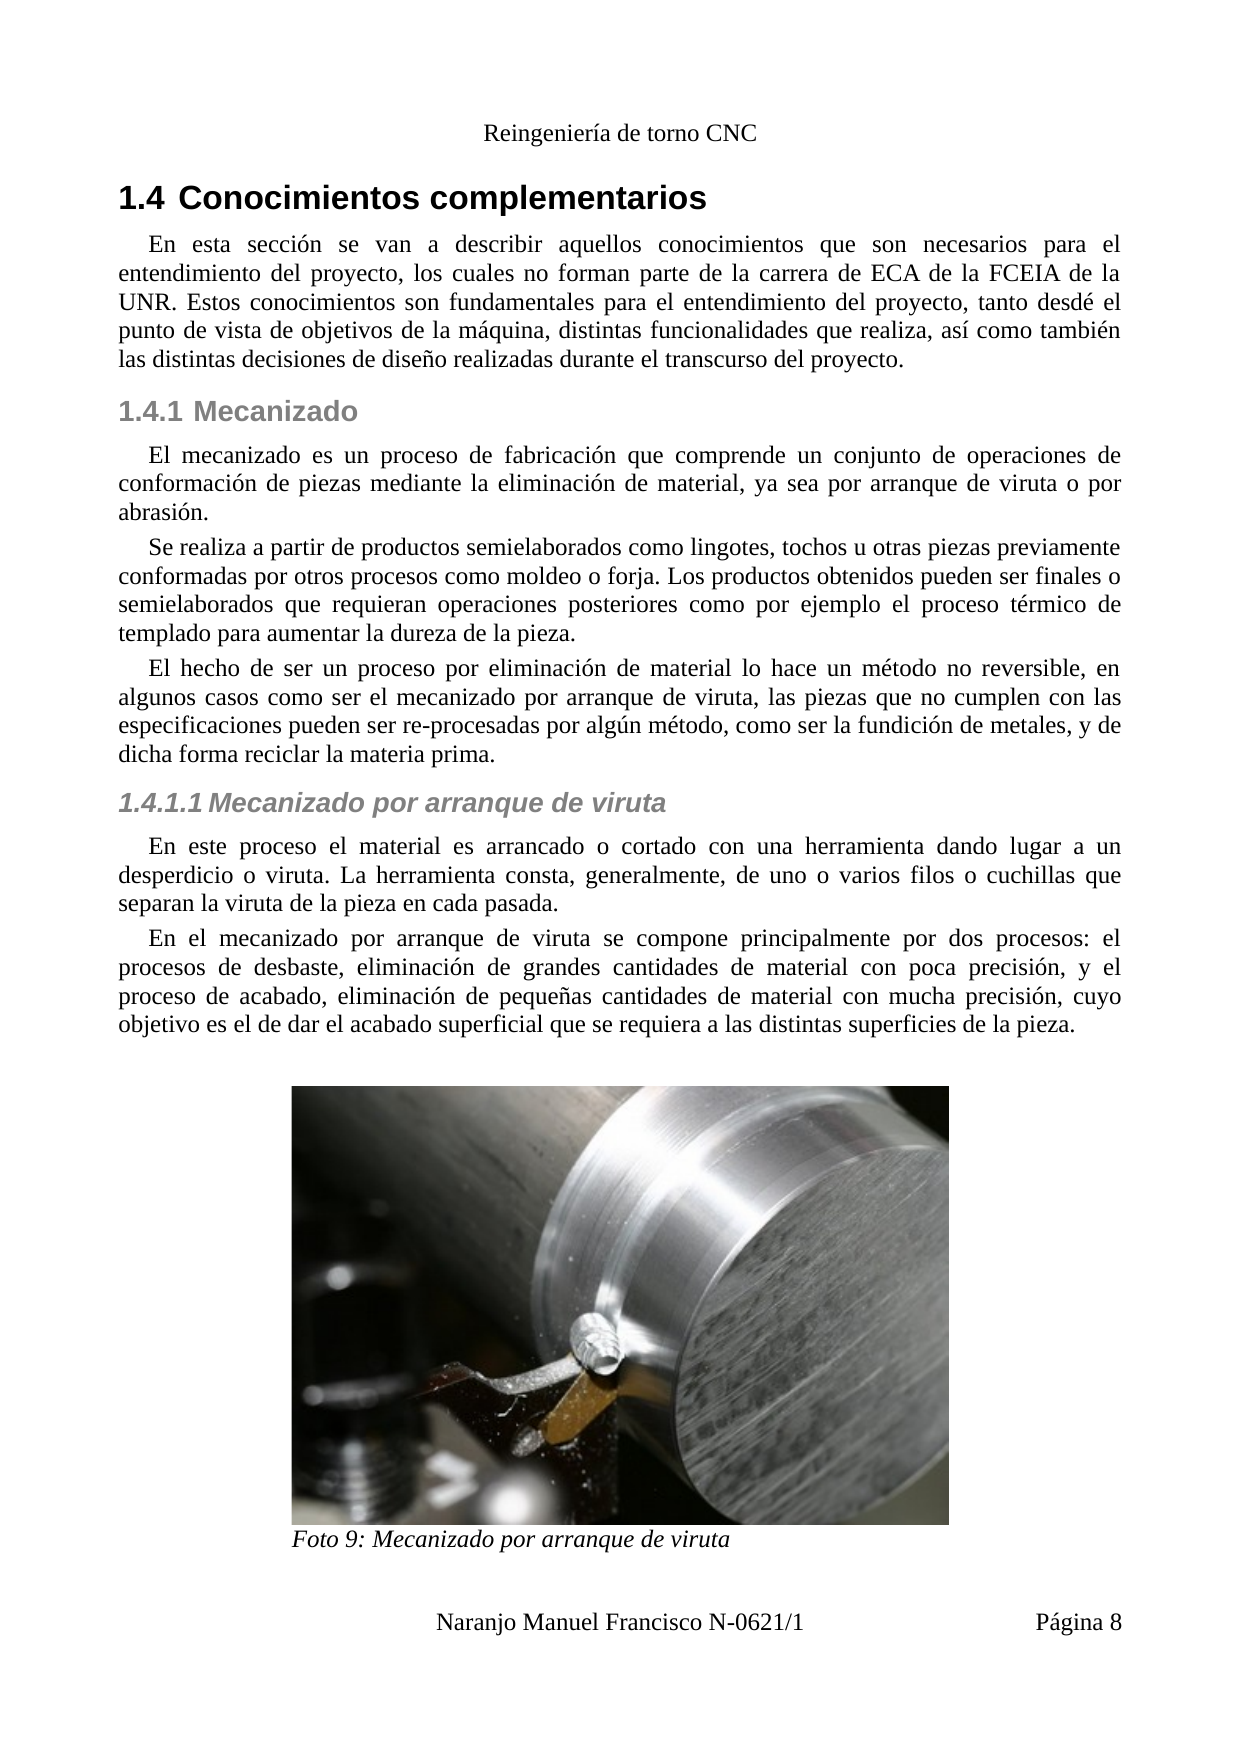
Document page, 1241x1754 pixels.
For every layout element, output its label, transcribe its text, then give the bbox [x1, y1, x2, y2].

text En el mecanizado por arranque de viruta se compone principalmente por dos procesos: el procesos de desbaste, eliminación de grandes cantidades de material con poca precisión, y el proceso de acabado, eliminación de pequeñas cantidades de material con mucha precisión, cuyo objetivo es el de dar el acabado superficial que se requiera a las distintas superficies de la pieza. [118, 923, 1122, 1038]
subtitle Mecanizado por arranque de viruta [118, 787, 1122, 818]
text El hecho de ser un proceso por eliminación de material lo hace un método no reversible, en algunos casos como ser el mecanizado por arranque de viruta, las piezas que no cumplen con las especificaciones pueden ser re-procesadas por algún método, como ser la fundición de metales, y de dicha forma reciclar la materia prima. [118, 653, 1122, 768]
text En este proceso el material es arrancado o cortado con una herramienta dando lugar a un desperdicio o viruta. La herramienta consta, generalmente, de uno o varios filos o cuchillas que separan la viruta de la pieza en cada pasada. [118, 831, 1122, 917]
text En esta sección se van a describir aquellos conocimientos que son necesarios para el entendimiento del proyecto, los cuales no forman parte de la carrera de ECA de la FCEIA de la UNR. Estos conocimientos son fundamentales para el entendimiento del proyecto, tanto desdé el punto de vista de objetivos de la máquina, distintas funcionalidades que realiza, así como también las distintas decisiones de diseño realizadas durante el transcurso del proyecto. [118, 229, 1122, 373]
picture [291, 1086, 949, 1525]
subtitle Mecanizado [118, 394, 1122, 427]
text El mecanizado es un proceso de fabricación que comprende un conjunto de operaciones de conformación de piezas mediante la eliminación de material, ya sea por arranque de viruta o por abrasión. [118, 440, 1122, 526]
subtitle Conocimientos complementarios [118, 178, 1122, 217]
text Foto 9: Mecanizado por arranque de viruta [292, 1525, 949, 1553]
text Se realiza a partir de productos semielaborados como lingotes, tochos u otras piezas previamente conformadas por otros procesos como moldeo o forja. Los productos obtenidos pueden ser finales o semielaborados que requieran operaciones posteriores como por ejemplo el proceso térmico de templado para aumentar la dureza de la pieza. [118, 532, 1122, 647]
